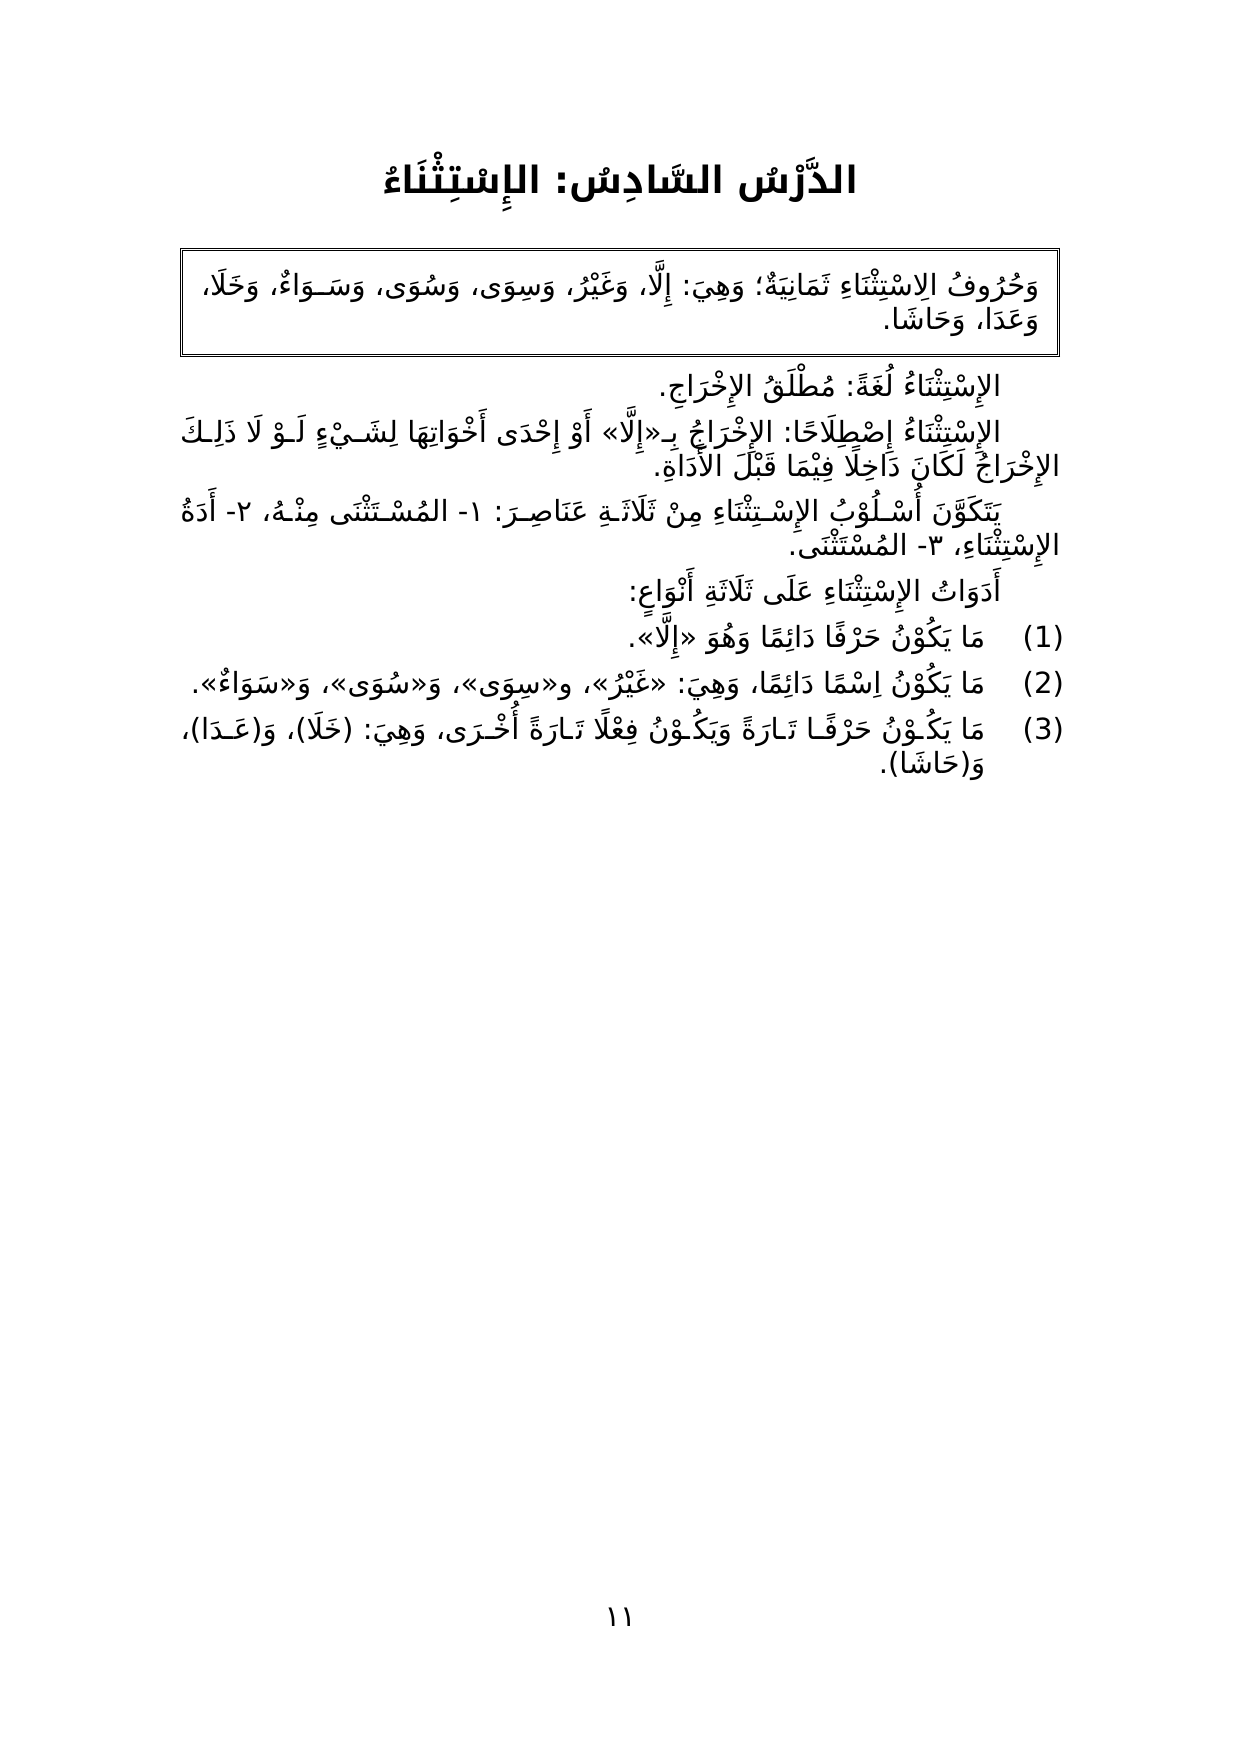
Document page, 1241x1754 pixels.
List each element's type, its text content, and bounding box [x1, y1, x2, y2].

list مَا يَكُوْنُ حَرْفًا تَارَةً وَيَكُوْنُ فِعْلًا تَارَةً أُخْرَى، وَهِيَ: (خَلَا)، وَ(عَدَا)، وَ(حَاشَا). [180, 712, 1023, 780]
text الإِسْتِثْنَاءُ لُغَةً: مُطْلَقُ الإِخْرَاجِ. [180, 369, 1060, 403]
list مَا يَكُوْنُ اِسْمًا دَائِمًا، وَهِيَ: «غَيْرُ»، و«سِوَى»، وَ«سُوَى»، وَ«سَوَاءٌ». [180, 666, 1023, 700]
list مَا يَكُوْنُ حَرْفًا دَائِمًا وَهُوَ «إِلَّا». [180, 620, 1023, 654]
subtitle الدَّرْسُ السَّادِسُ: الإِسْتِثْنَاءُ [180, 146, 1060, 217]
text وَحُرُوفُ الِاسْتِثْنَاءِ ثَمَانِيَةٌ؛ وَهِيَ: إِلَّا، وَغَيْرُ، وَسِوَى، وَسُوَى، وَسَوَاءٌ، وَخَلَا، وَعَدَا، وَحَاشَا. [183, 251, 1057, 354]
text الإِسْتِثْنَاءُ إِصْطِلَاحًا: الإِخْرَاجُ بِـ«إِلَّا» أَوْ إِحْدَى أَخْوَاتِهَا لِشَيْءٍ لَوْ لَا ذَلِكَ الإِخْرَاجُ لَكَانَ دَاخِلًا فِيْمَا قَبْلَ الأَدَاةِ. [180, 415, 1060, 483]
text يَتَكَوَّنَ أُسْلُوْبُ الإِسْتِثْنَاءِ مِنْ ثَلَاثَةِ عَنَاصِرَ: ١- المُسْتَثْنَى مِنْهُ، ٢- أَدَةُ الإِسْتِثْنَاءِ، ٣- المُسْتَثْنَى. [180, 495, 1060, 563]
text أَدَوَاتُ الإِسْتِثْنَاءِ عَلَى ثَلَاثَةِ أَنْوَاعٍ: [180, 574, 1060, 608]
